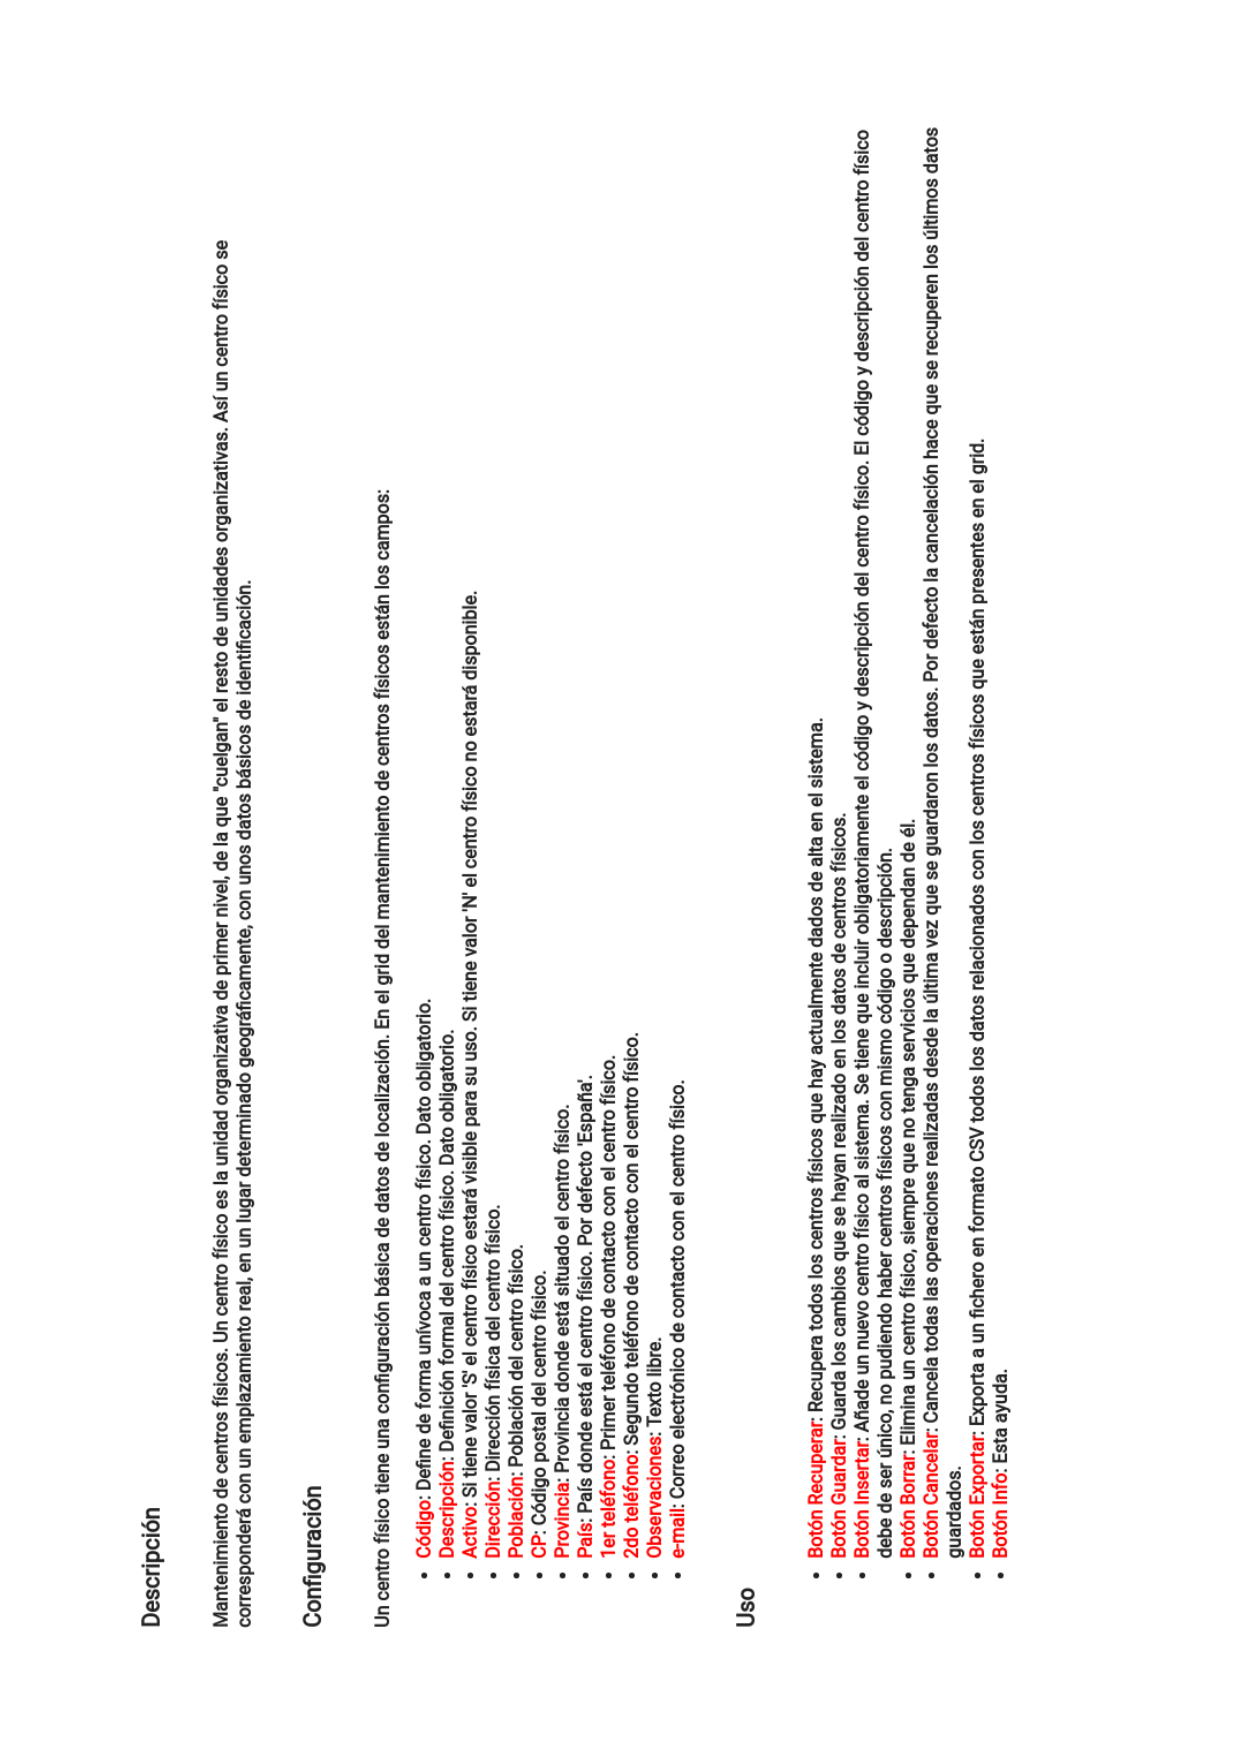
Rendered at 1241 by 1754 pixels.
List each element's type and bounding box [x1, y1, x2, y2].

picture [139, 124, 1014, 1628]
